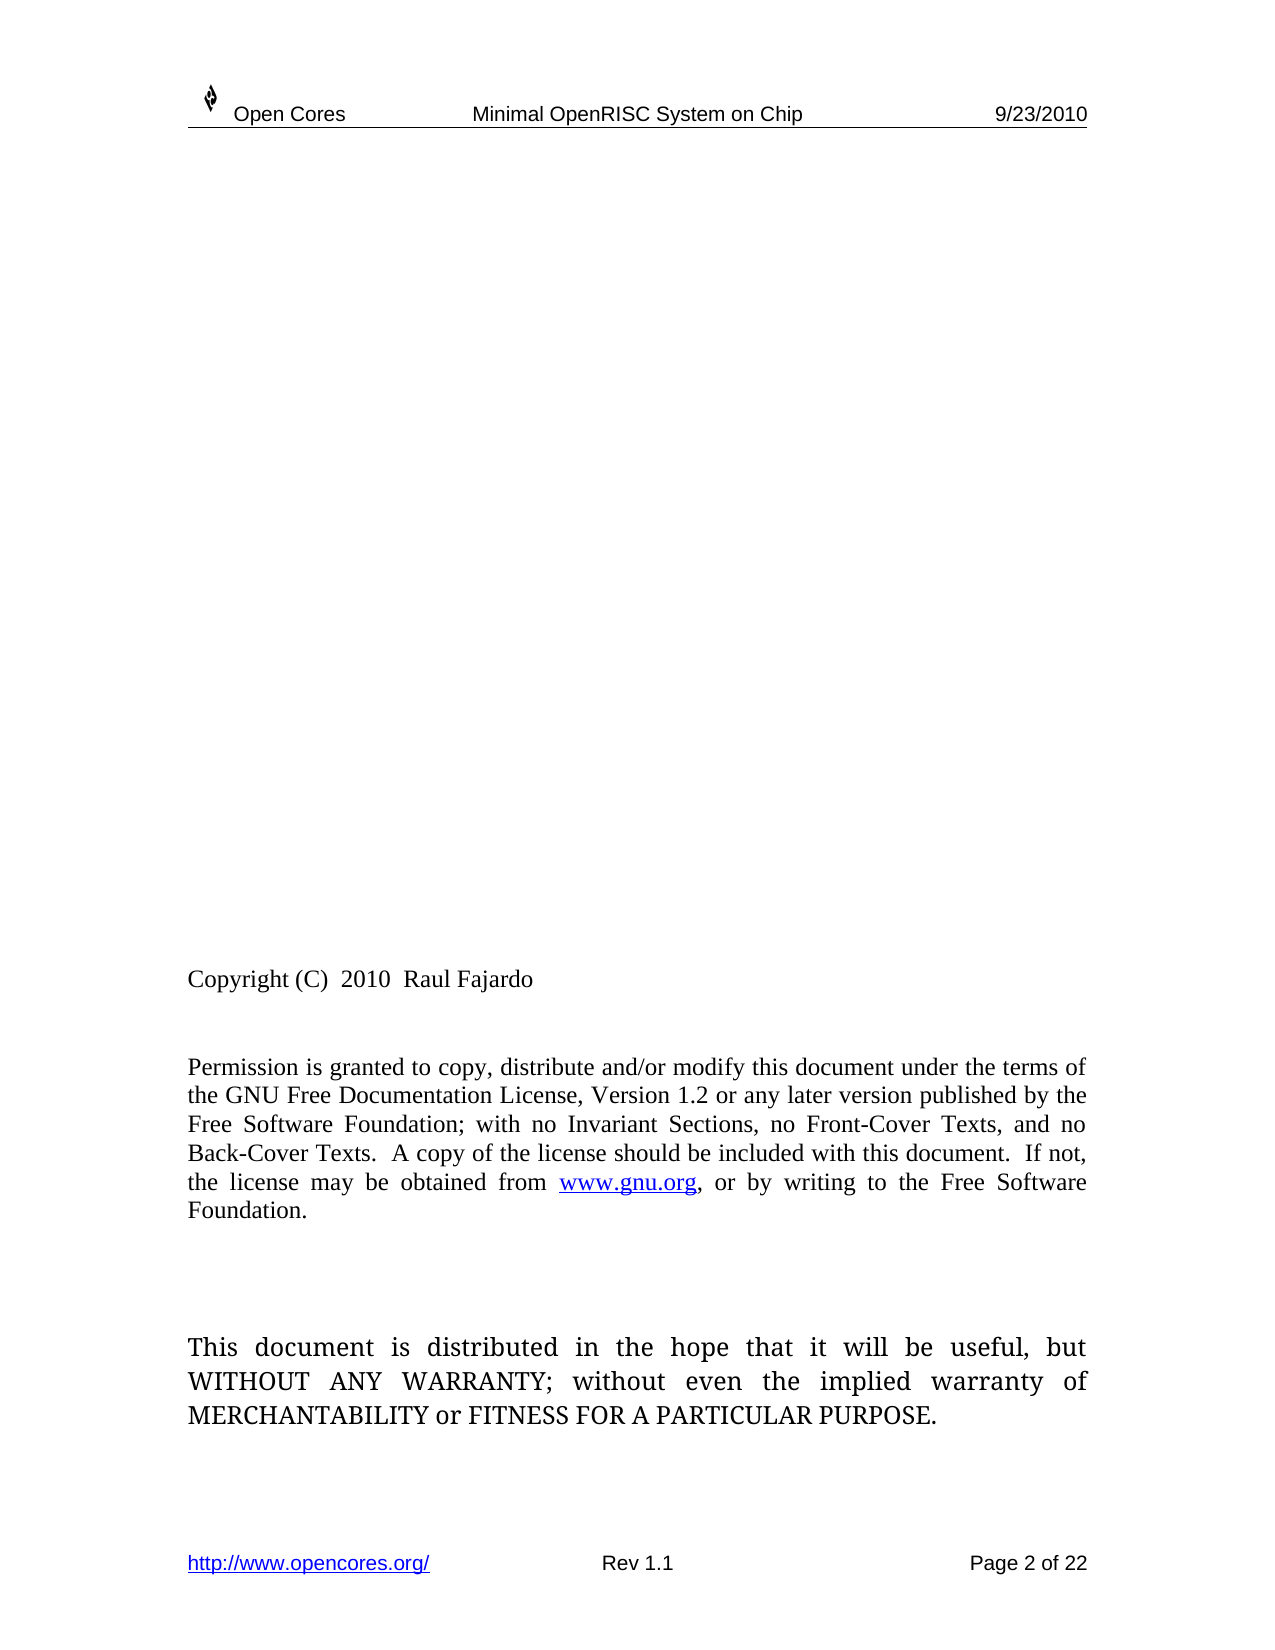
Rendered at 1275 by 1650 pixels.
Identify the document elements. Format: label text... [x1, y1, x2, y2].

text This document is distributed in the hope that it will be useful, but WITHOUT ANY WARRANTY; without even the implied warranty of MERCHANTABILITY or FITNESS FOR A PARTICULAR PURPOSE. [187, 1330, 1087, 1432]
text Permission is granted to copy, distribute and/or modify this document under the terms of the GNU Free Documentation License, Version 1.2 or any later version published by the Free Software Foundation; with no Invariant Sections, no Front-Cover Texts, and no Back-Cover Texts. A copy of the license should be included with this document. If not, the license may be obtained from www.gnu.org, or by writing to the Free Software Foundation. [187, 1052, 1087, 1224]
text Copyright (C) 2010 Raul Fajardo [187, 964, 1087, 992]
